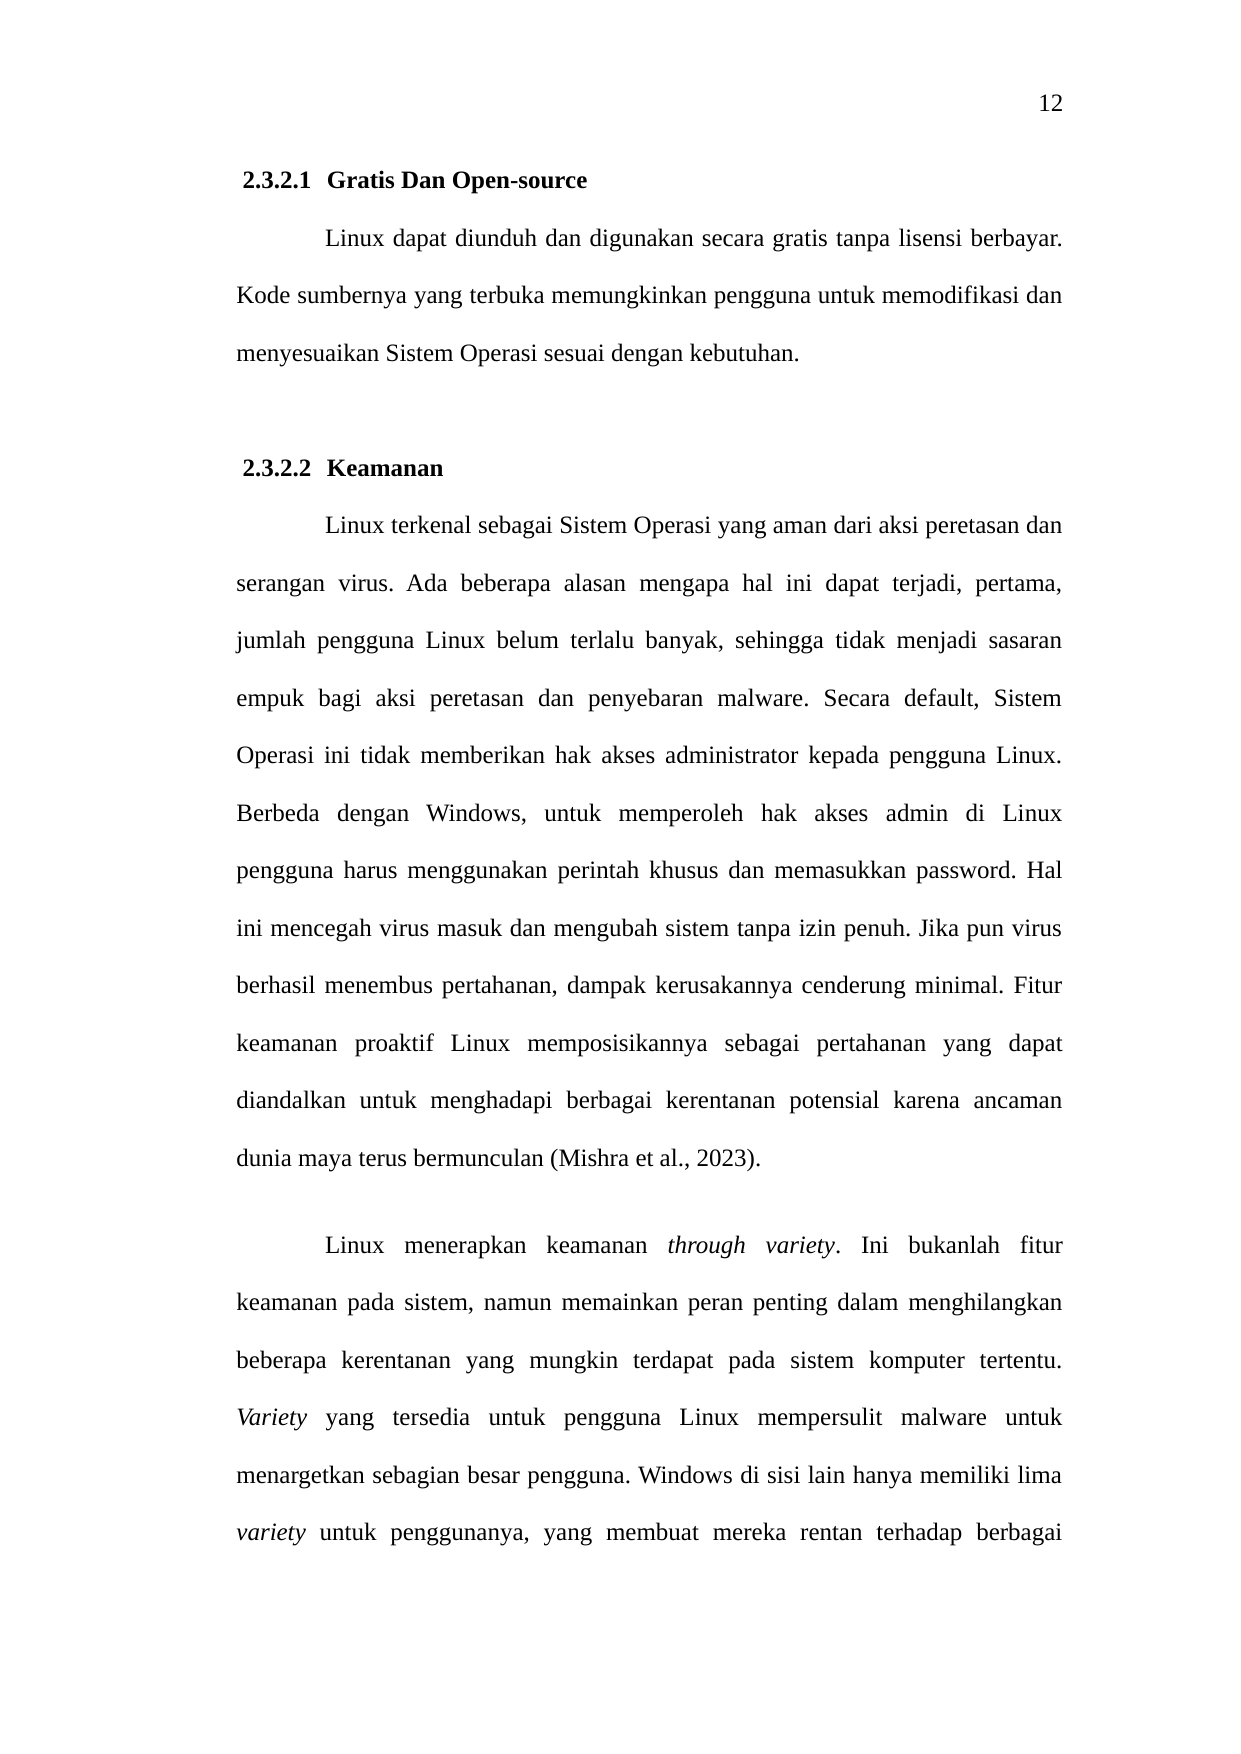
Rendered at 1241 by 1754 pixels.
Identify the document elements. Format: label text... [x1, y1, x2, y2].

text Linux menerapkan keamanan through variety. Ini bukanlah fitur keamanan pada sistem, namun memainkan peran penting dalam menghilangkan beberapa kerentanan yang mungkin terdapat pada sistem komputer tertentu. Variety yang tersedia untuk pengguna Linux mempersulit malware untuk menargetkan sebagian besar pengguna. Windows di sisi lain hanya memiliki lima variety untuk penggunanya, yang membuat mereka rentan terhadap berbagai [236, 1230, 1063, 1546]
text Linux dapat diunduh dan digunakan secara gratis tanpa lisensi berbayar. Kode sumbernya yang terbuka memungkinkan pengguna untuk memodifikasi dan menyesuaikan Sistem Operasi sesuai dengan kebutuhan. [236, 223, 1063, 367]
text Linux terkenal sebagai Sistem Operasi yang aman dari aksi peretasan dan serangan virus. Ada beberapa alasan mengapa hal ini dapat terjadi, pertama, jumlah pengguna Linux belum terlalu banyak, sehingga tidak menjadi sasaran empuk bagi aksi peretasan dan penyebaran malware. Secara default, Sistem Operasi ini tidak memberikan hak akses administrator kepada pengguna Linux. Berbeda dengan Windows, untuk memperoleh hak akses admin di Linux pengguna harus menggunakan perintah khusus dan memasukkan password. Hal ini mencegah virus masuk dan mengubah sistem tanpa izin penuh. Jika pun virus berhasil menembus pertahanan, dampak kerusakannya cenderung minimal. Fitur keamanan proaktif Linux memposisikannya sebagai pertahanan yang dapat diandalkan untuk menghadapi berbagai kerentanan potensial karena ancaman dunia maya terus bermunculan (Mishra et al., 2023)⁠. [236, 510, 1063, 1172]
subtitle Keamanan [236, 453, 1063, 482]
subtitle Gratis dan Open-source [236, 165, 1063, 194]
